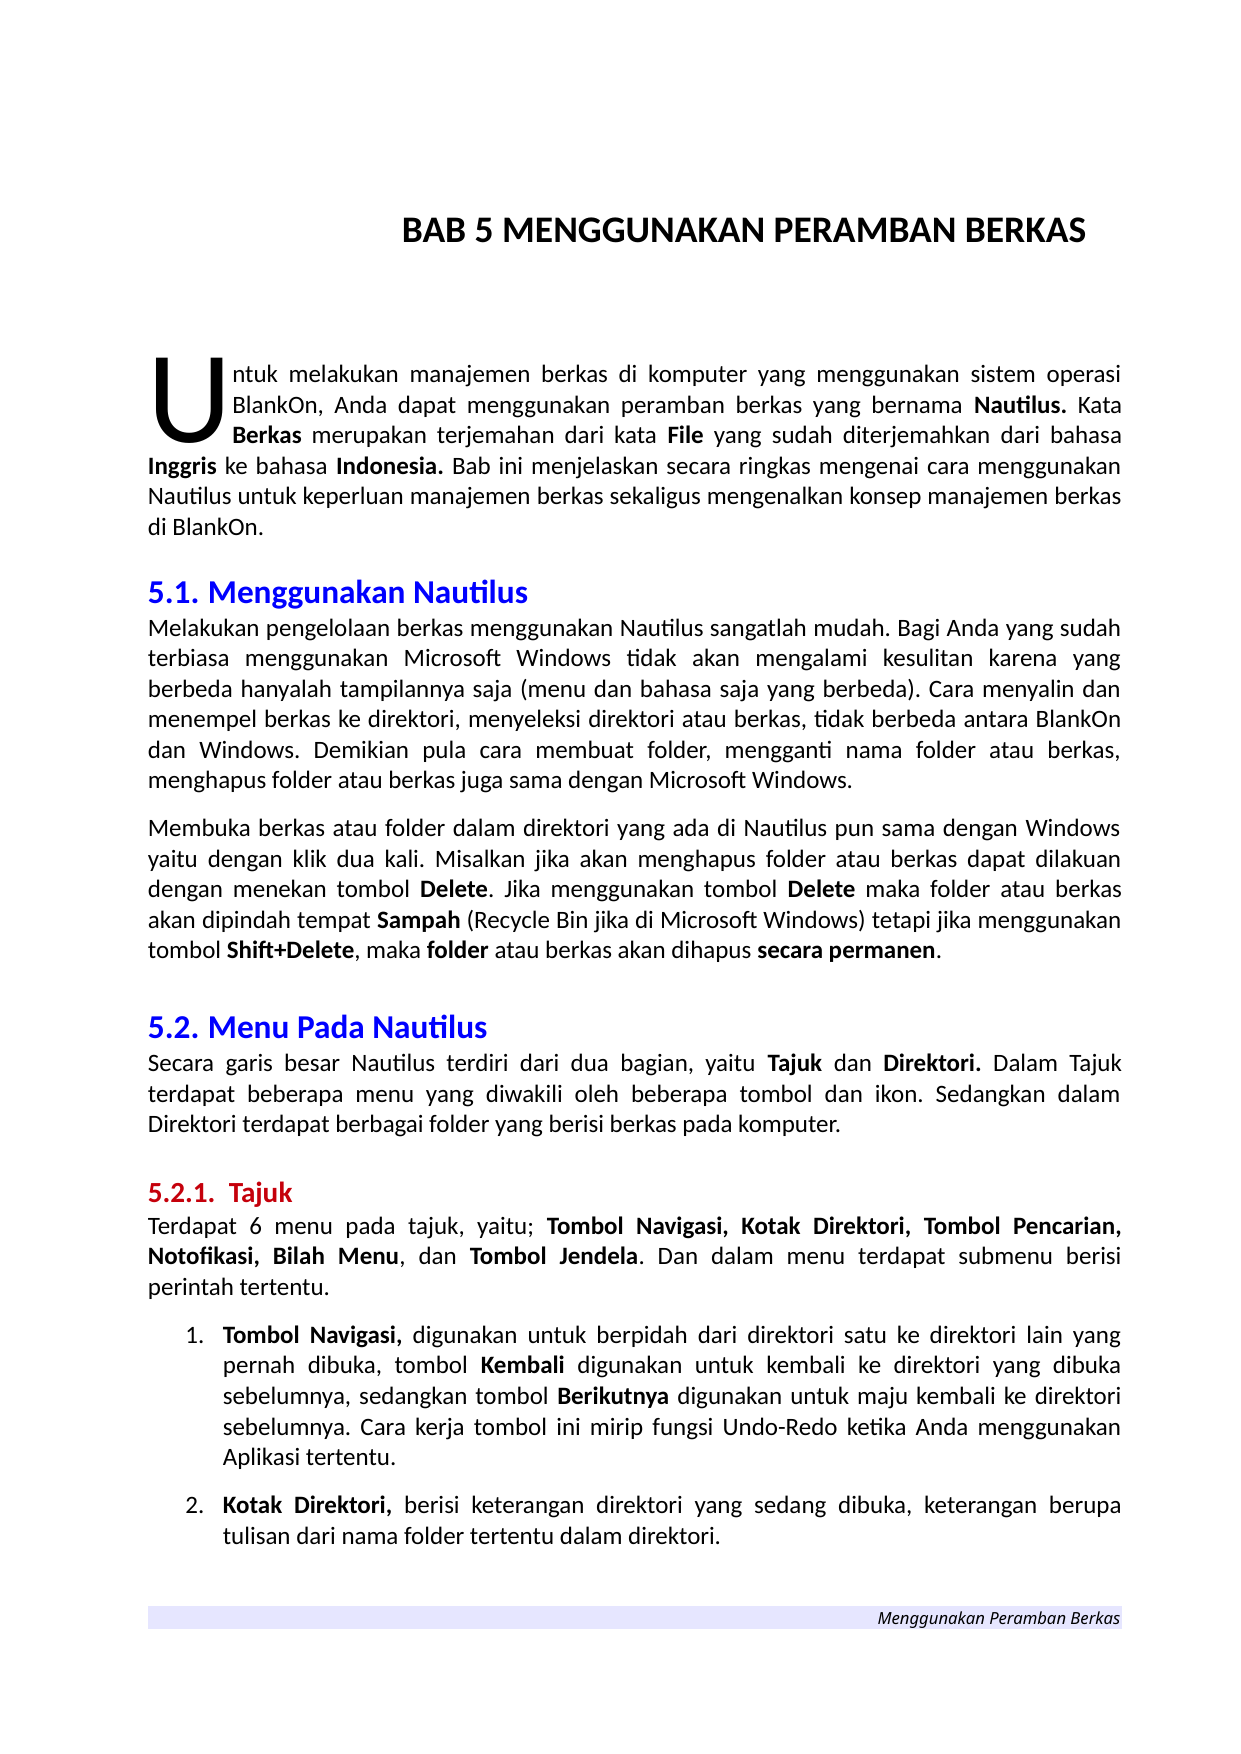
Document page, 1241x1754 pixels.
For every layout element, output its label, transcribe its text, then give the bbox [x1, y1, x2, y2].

text Terdapat 6 menu pada tajuk, yaitu; Tombol Navigasi, Kotak Direktori, Tombol Pencarian, Notofikasi, Bilah Menu, dan Tombol Jendela. Dan dalam menu terdapat submenu berisi perintah tertentu. [148, 1210, 1122, 1301]
subtitle Menggunakan Peramban Berkas [148, 206, 1087, 252]
list Kotak Direktori, berisi keterangan direktori yang sedang dibuka, keterangan berupa tulisan dari nama folder tertentu dalam direktori. [185, 1489, 1122, 1550]
subtitle Tajuk [148, 1174, 1122, 1210]
text Secara garis besar Nautilus terdiri dari dua bagian, yaitu Tajuk dan Direktori. Dalam Tajuk terdapat beberapa menu yang diwakili oleh beberapa tombol dan ikon. Sedangkan dalam Direktori terdapat berbagai folder yang berisi berkas pada komputer. [148, 1047, 1122, 1139]
list Tombol Navigasi, digunakan untuk berpidah dari direktori satu ke direktori lain yang pernah dibuka, tombol Kembali digunakan untuk kembali ke direktori yang dibuka sebelumnya, sedangkan tombol Berikutnya digunakan untuk maju kembali ke direktori sebelumnya. Cara kerja tombol ini mirip fungsi Undo-Redo ketika Anda menggunakan Aplikasi tertentu. [185, 1319, 1122, 1472]
text Melakukan pengelolaan berkas menggunakan Nautilus sangatlah mudah. Bagi Anda yang sudah terbiasa menggunakan Microsoft Windows tidak akan mengalami kesulitan karena yang berbeda hanyalah tampilannya saja (menu dan bahasa saja yang berbeda). Cara menyalin dan menempel berkas ke direktori, menyeleksi direktori atau berkas, tidak berbeda antara BlankOn dan Windows. Demikian pula cara membuat folder, mengganti nama folder atau berkas, menghapus folder atau berkas juga sama dengan Microsoft Windows. [148, 612, 1122, 795]
text Untuk melakukan manajemen berkas di komputer yang menggunakan sistem operasi BlankOn, Anda dapat menggunakan peramban berkas yang bernama Nautilus. Kata Berkas merupakan terjemahan dari kata File yang sudah diterjemahkan dari bahasa Inggris ke bahasa Indonesia. Bab ini menjelaskan secara ringkas mengenai cara menggunakan Nautilus untuk keperluan manajemen berkas sekaligus mengenalkan konsep manajemen berkas di BlankOn. [148, 358, 1122, 541]
text Membuka berkas atau folder dalam direktori yang ada di Nautilus pun sama dengan Windows yaitu dengan klik dua kali. Misalkan jika akan menghapus folder atau berkas dapat dilakuan dengan menekan tombol Delete. Jika menggunakan tombol Delete maka folder atau berkas akan dipindah tempat Sampah (Recycle Bin jika di Microsoft Windows) tetapi jika menggunakan tombol Shift+Delete, maka folder atau berkas akan dihapus secara permanen. [148, 812, 1122, 965]
subtitle Menu Pada Nautilus [148, 1006, 1122, 1047]
subtitle Menggunakan Nautilus [148, 571, 1122, 612]
